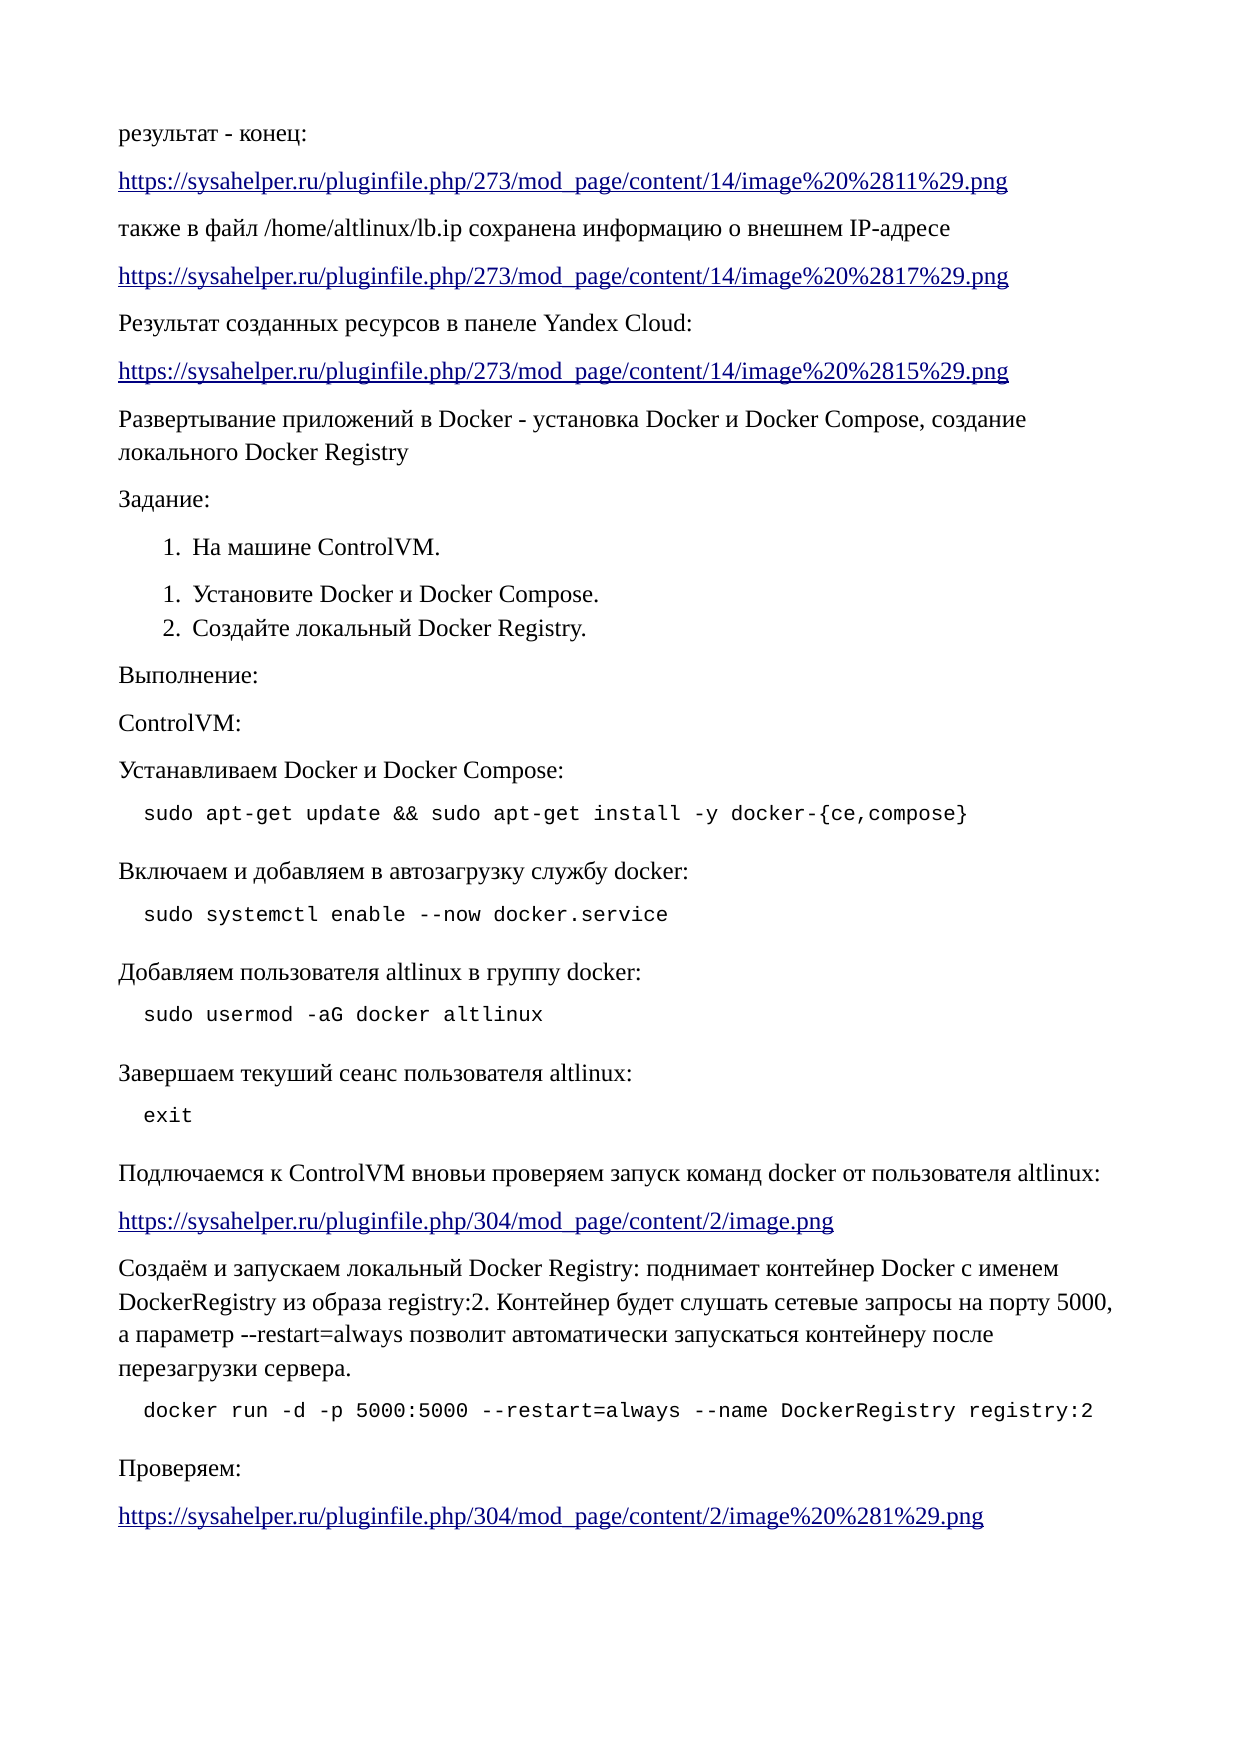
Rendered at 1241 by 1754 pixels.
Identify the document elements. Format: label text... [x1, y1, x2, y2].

text https://sysahelper.ru/pluginfile.php/273/mod_page/content/14/image%20%2815%29.png [118, 356, 1122, 385]
text sudo systemctl enable --now docker.service [118, 904, 1122, 927]
text Устанавливаем Docker и Docker Compose: [118, 755, 1122, 784]
text https://sysahelper.ru/pluginfile.php/304/mod_page/content/2/image.png [118, 1206, 1122, 1235]
text Создаём и запускаем локальный Docker Registry: поднимает контейнер Docker с именем DockerRegistry из образа registry:2. Контейнер будет слушать сетевые запросы на порту 5000, а параметр --restart=always позволит автоматически запускаться контейнеру после перезагрузки сервера. [118, 1253, 1122, 1381]
text Результат созданных ресурсов в панеле Yandex Cloud: [118, 308, 1122, 337]
text https://sysahelper.ru/pluginfile.php/273/mod_page/content/14/image%20%2817%29.png [118, 261, 1122, 290]
text Добавляем пользователя altlinux в группу docker: [118, 957, 1122, 986]
text https://sysahelper.ru/pluginfile.php/304/mod_page/content/2/image%20%281%29.png [118, 1501, 1122, 1530]
text ControlVM: [118, 708, 1122, 737]
text Развертывание приложений в Docker - установка Docker и Docker Compose, создание локального Docker Registry [118, 404, 1122, 466]
list Установите Docker и Docker Compose. [162, 579, 1122, 608]
list Создайте локальный Docker Registry. [162, 613, 1122, 641]
text Включаем и добавляем в автозагрузку службу docker: [118, 856, 1122, 885]
text Задание: [118, 484, 1122, 513]
text exit [118, 1105, 1122, 1129]
text sudo usermod -aG docker altlinux [118, 1004, 1122, 1028]
text https://sysahelper.ru/pluginfile.php/273/mod_page/content/14/image%20%2811%29.png [118, 166, 1122, 194]
text также в файл /home/altlinux/lb.ip сохранена информацию о внешнем IP-адресе [118, 213, 1122, 242]
text Проверяем: [118, 1453, 1122, 1482]
text Подлючаемся к ControlVM вновьи проверяем запуск команд docker от пользователя altlinux: [118, 1158, 1122, 1187]
text docker run -d -p 5000:5000 --restart=always --name DockerRegistry registry:2 [118, 1400, 1122, 1424]
text Выполнение: [118, 660, 1122, 689]
text результат - конец: [118, 118, 1122, 147]
text Завершаем текуший сеанс пользователя altlinux: [118, 1058, 1122, 1086]
text sudo apt-get update && sudo apt-get install -y docker-{ce,compose} [118, 803, 1122, 827]
list На машине ControlVM. [162, 532, 1122, 561]
